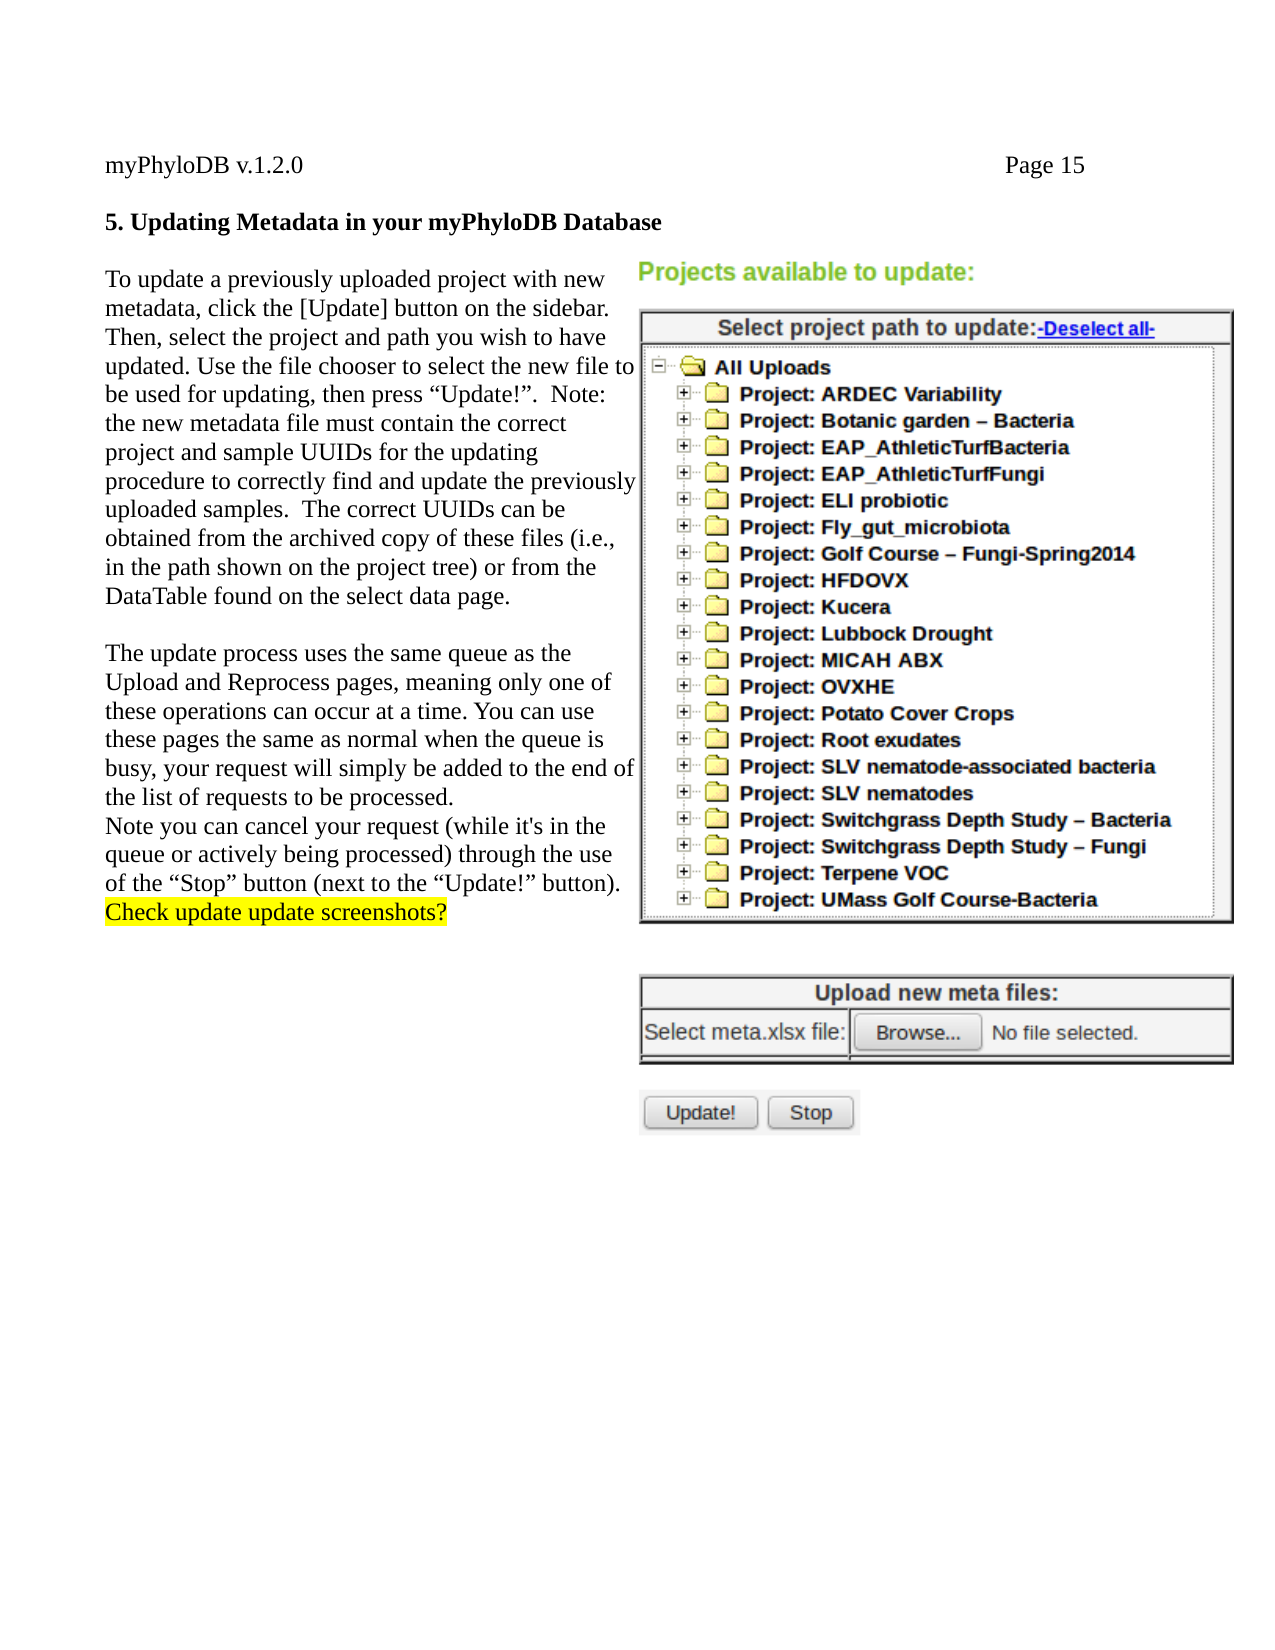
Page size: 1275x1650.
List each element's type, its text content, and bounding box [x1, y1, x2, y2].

text The update process uses the same queue as the Upload and Reprocess pages, meaning only one of these operations can occur at a time. You can use these pages the same as normal when the queue is busy, your request will simply be added to the end of the list of requests to be processed. [105, 638, 638, 811]
text Check update update screenshots? [105, 897, 638, 926]
text 5. Updating Metadata in your myPhyloDB Database [105, 207, 1170, 236]
picture [638, 237, 1234, 1161]
text To update a previously uploaded project with new metadata, click the [Update] button on the sidebar. Then, select the project and path you wish to have updated. Use the file chooser to select the new file to be used for updating, then press “Update!”. Note: the new metadata file must contain the correct project and sample UUIDs for the updating procedure to correctly find and update the previously uploaded samples. The correct UUIDs can be obtained from the archived copy of these files (i.e., in the path shown on the project tree) or from the DataTable found on the select data page. [105, 264, 638, 609]
text Note you can cancel your request (while it's in the queue or actively being processed) through the use of the “Stop” button (next to the “Update!” button). [105, 811, 638, 897]
